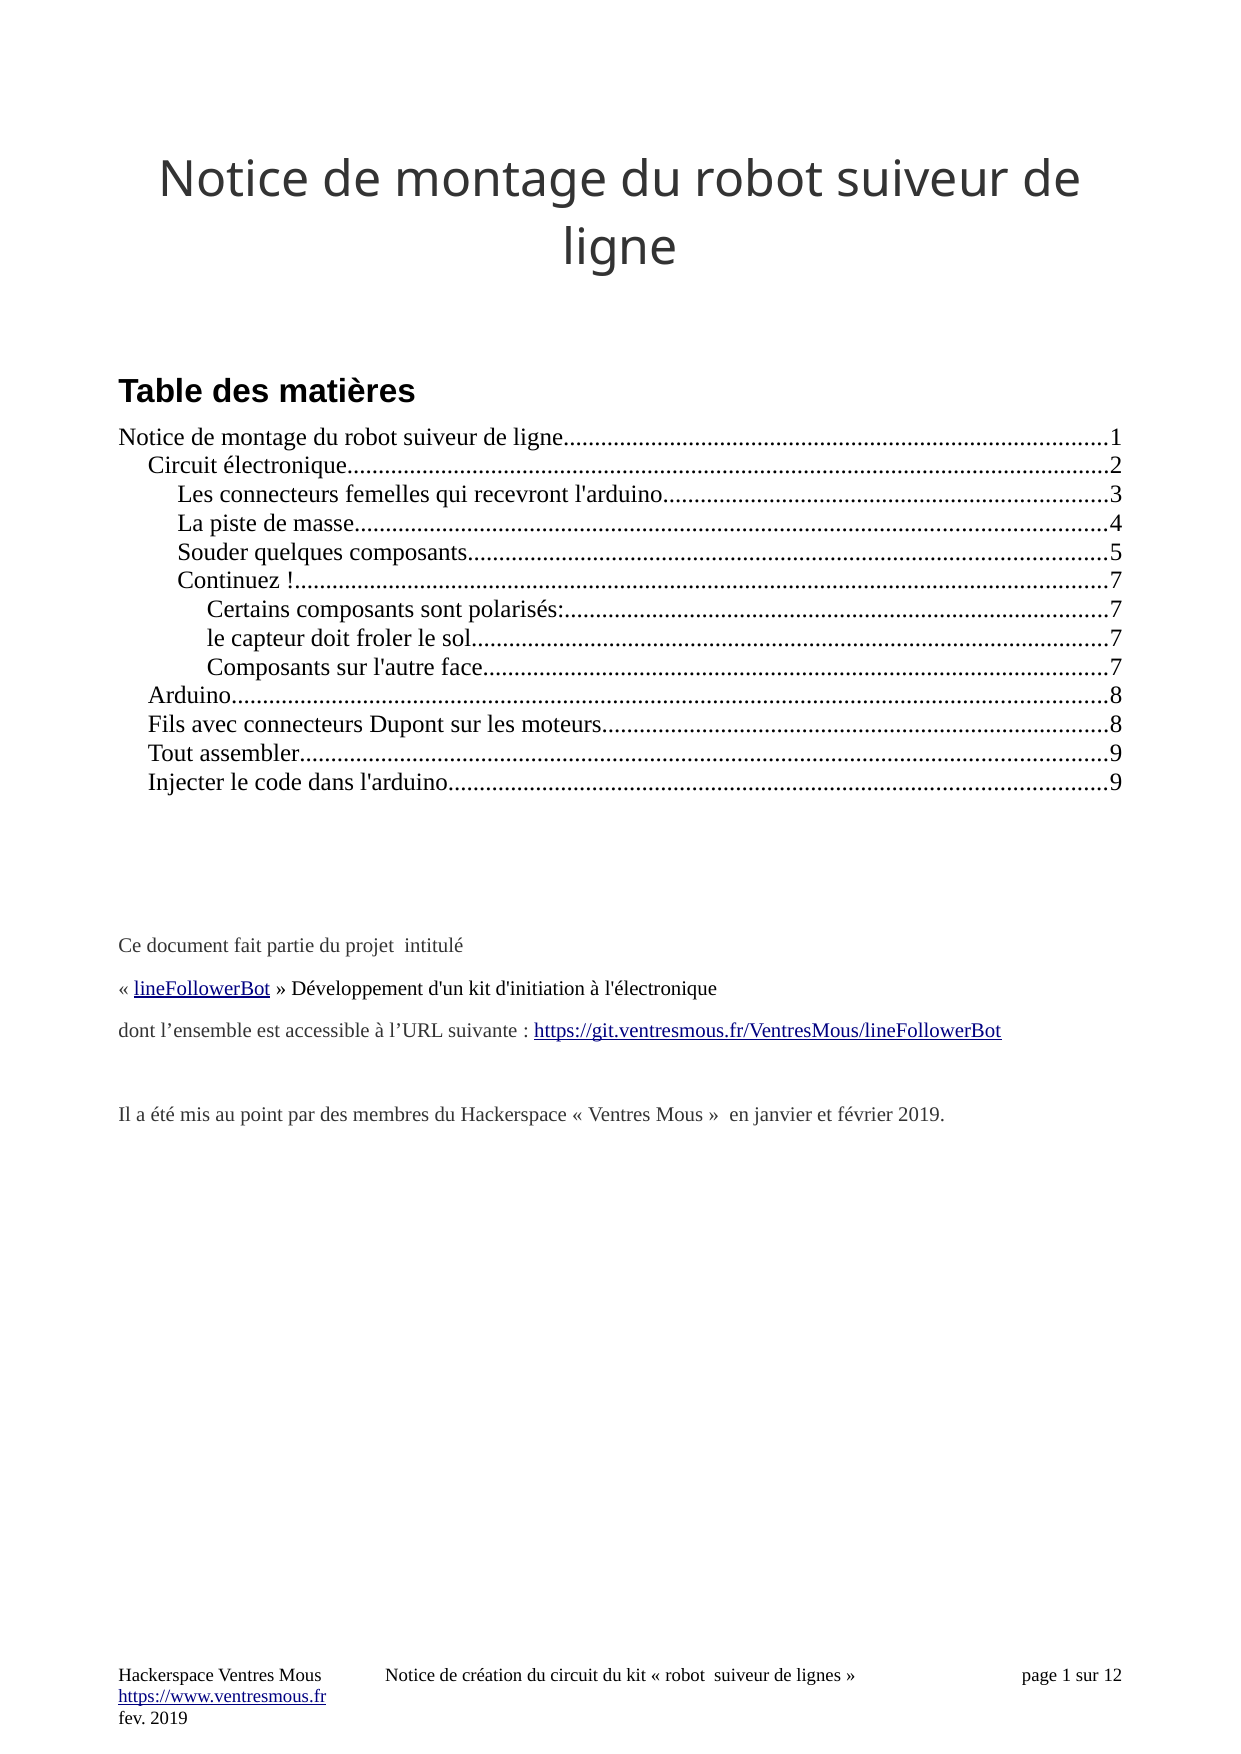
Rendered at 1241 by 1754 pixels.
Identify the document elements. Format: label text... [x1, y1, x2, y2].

text La piste de masse 4 [177, 508, 1122, 537]
subtitle Table des matières [118, 371, 1122, 409]
text « lineFollowerBot » Développement d'un kit d'initiation à l'électronique [118, 976, 1122, 1000]
subtitle Notice de montage du robot suiveur de ligne [118, 143, 1122, 279]
text Continuez ! 7 [177, 565, 1122, 594]
text Souder quelques composants 5 [177, 537, 1122, 565]
text Composants sur l'autre face 7 [207, 652, 1122, 680]
text Fils avec connecteurs Dupont sur les moteurs 8 [148, 709, 1122, 738]
text le capteur doit froler le sol 7 [207, 623, 1122, 652]
text Certains composants sont polarisés: 7 [207, 594, 1122, 623]
text Ce document fait partie du projet intitulé [118, 933, 1122, 957]
text Les connecteurs femelles qui recevront l'arduino 3 [177, 479, 1122, 508]
text Arduino 8 [148, 680, 1122, 709]
text Il a été mis au point par des membres du Hackerspace « Ventres Mous » en janvier et février 2019. [118, 1102, 1122, 1126]
text Notice de montage du robot suiveur de ligne 1 [118, 422, 1122, 450]
text dont l’ensemble est accessible à l’URL suivante : https://git.ventresmous.fr/VentresMous/lineFollowerBot [118, 1018, 1122, 1042]
text Tout assembler 9 [148, 738, 1122, 767]
text Injecter le code dans l'arduino. 9 [148, 767, 1122, 795]
text Circuit électronique 2 [148, 450, 1122, 479]
